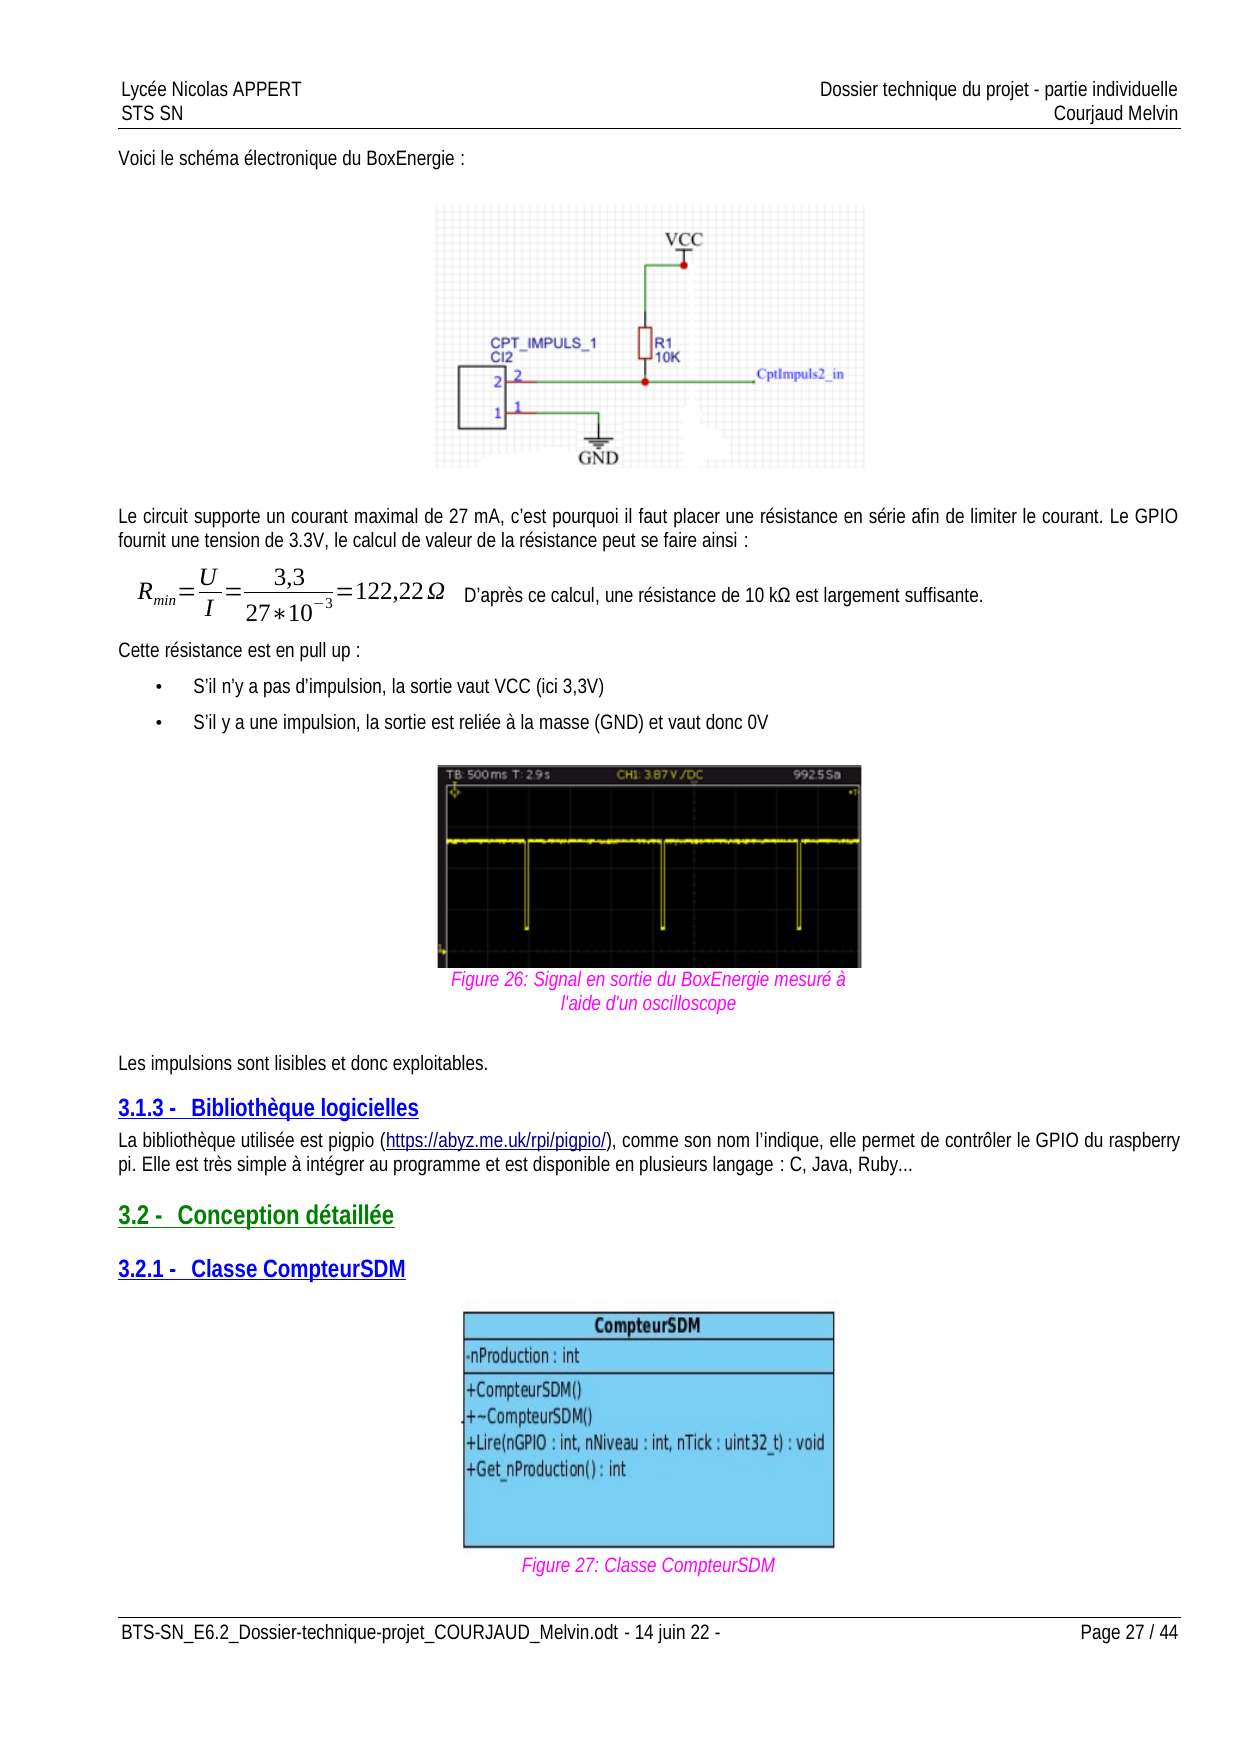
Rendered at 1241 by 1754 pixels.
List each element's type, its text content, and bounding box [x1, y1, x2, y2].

subtitle Conception détaillée [118, 1199, 1181, 1230]
picture [437, 765, 862, 968]
text Figure 27: Classe CompteurSDM [461, 1554, 838, 1577]
list S’il y a une impulsion, la sortie est reliée à la masse (GND) et vaut donc 0V [156, 710, 1181, 734]
text La bibliothèque utilisée est pigpio (https://abyz.me.uk/rpi/pigpio/), comme son nom l’indique, elle permet de contrôler le GPIO du raspberry pi. Elle est très simple à intégrer au programme et est disponible en plusieurs langage : C, Java, Ruby... [118, 1128, 1181, 1176]
subtitle Classe CompteurSDM [118, 1254, 1181, 1283]
picture [461, 1299, 838, 1554]
text Les impulsions sont lisibles et donc exploitables. [118, 1051, 1181, 1075]
text Figure 26: Signal en sortie du BoxEnergie mesuré à l'aide d'un oscilloscope [438, 968, 861, 1015]
text Voici le schéma électronique du BoxEnergie : [118, 145, 1181, 169]
text D’après ce calcul, une résistance de 10 kΩ est largement suffisante. [118, 564, 1181, 626]
subtitle Bibliothèque logicielles [118, 1093, 1181, 1122]
text Le circuit supporte un courant maximal de 27 mA, c’est pourquoi il faut placer une résistance en série afin de limiter le courant. Le GPIO fournit une tension de 3.3V, le calcul de valeur de la résistance peut se faire ainsi : [118, 504, 1181, 552]
text Cette résistance est en pull up : [118, 638, 1181, 662]
list S’il n’y a pas d’impulsion, la sortie vaut VCC (ici 3,3V) [156, 674, 1181, 698]
